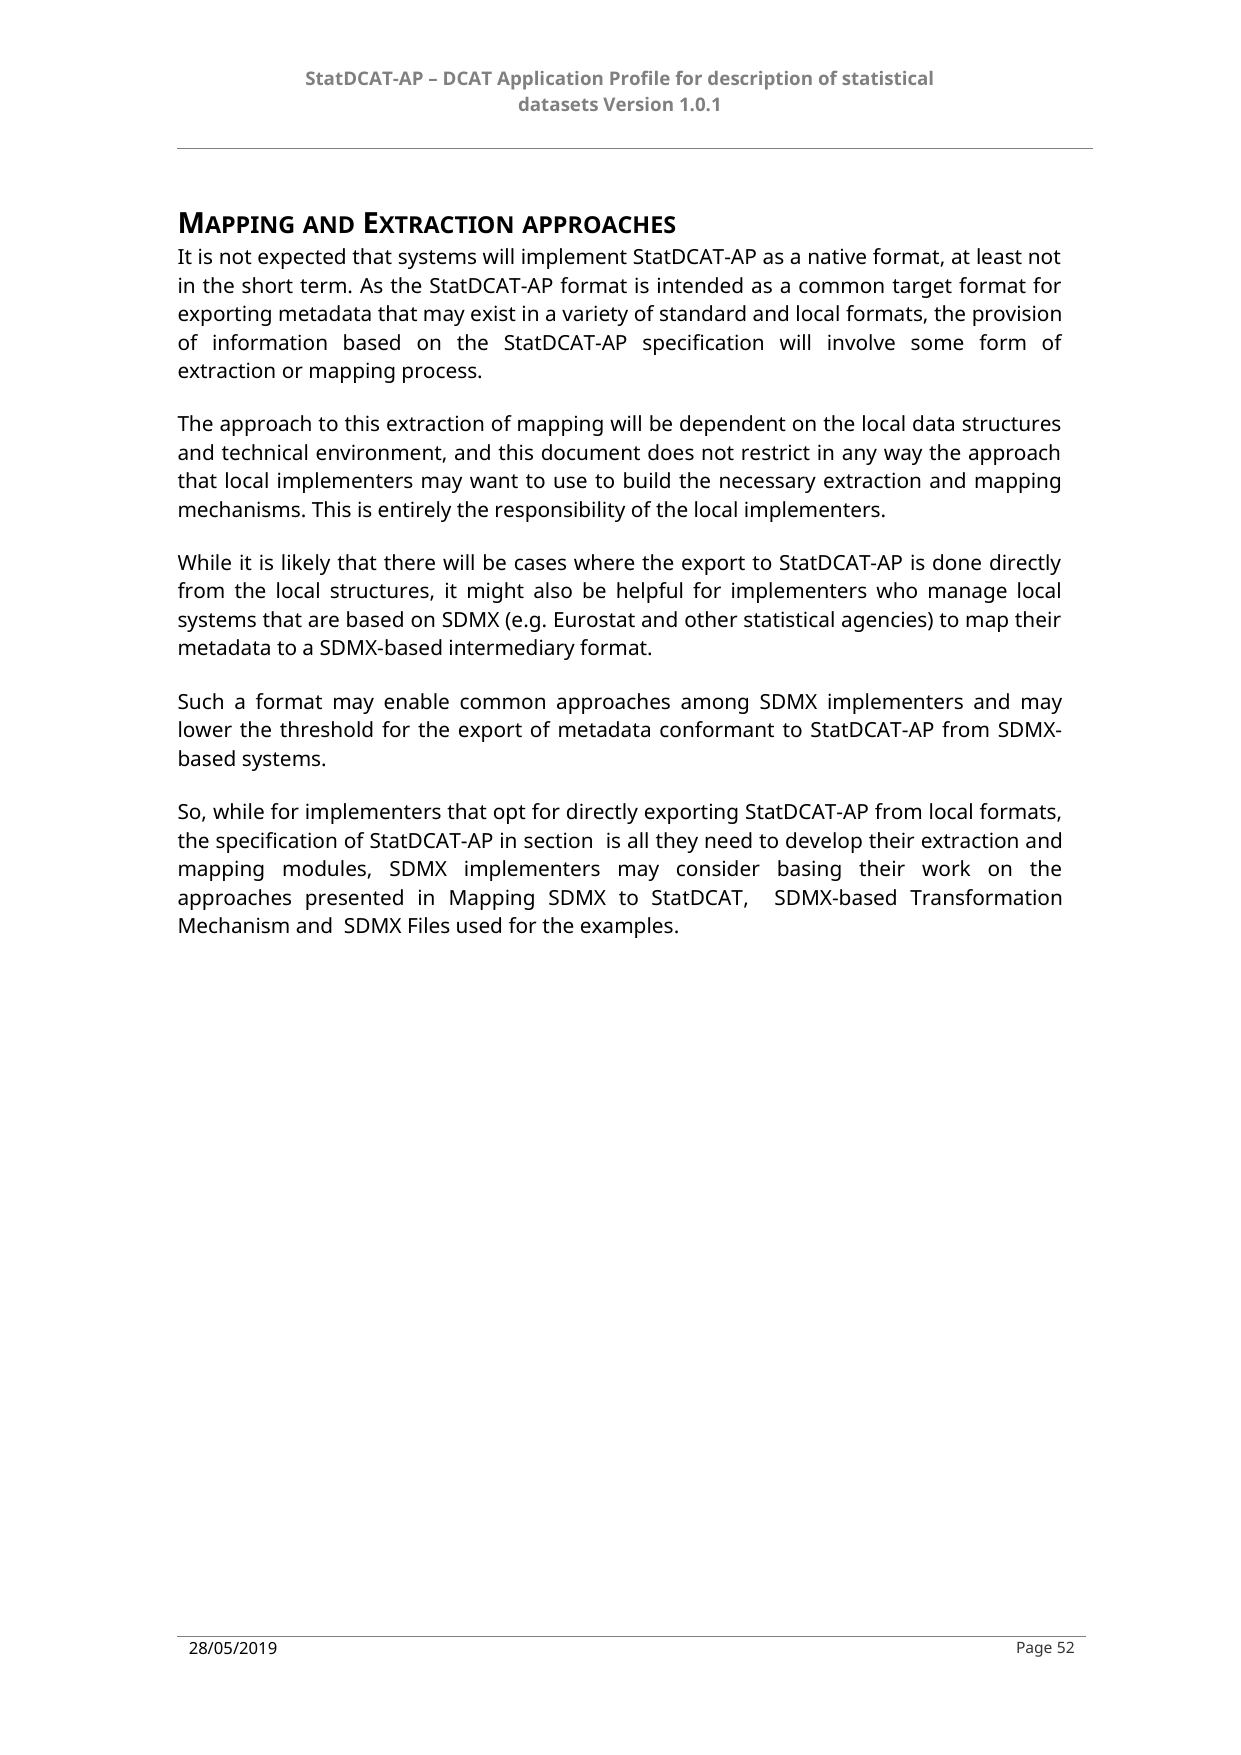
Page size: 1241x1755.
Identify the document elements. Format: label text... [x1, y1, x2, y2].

text While it is likely that there will be cases where the export to StatDCAT-AP is done directly from the local structures, it might also be helpful for implementers who manage local systems that are based on SDMX (e.g. Eurostat and other statistical agencies) to map their metadata to a SDMX-based intermediary format. [177, 548, 1063, 662]
text Such a format may enable common approaches among SDMX implementers and may lower the threshold for the export of metadata conformant to StatDCAT-AP from SDMX-based systems. [177, 687, 1063, 772]
text So, while for implementers that opt for directly exporting StatDCAT-AP from local formats, the specification of StatDCAT-AP in section 0 is all they need to develop their extraction and mapping modules, SDMX implementers may consider basing their work on the approaches presented in Annex IV, Annex V and Annex VI. [177, 797, 1063, 939]
text It is not expected that systems will implement StatDCAT-AP as a native format, at least not in the short term. As the StatDCAT-AP format is intended as a common target format for exporting metadata that may exist in a variety of standard and local formats, the provision of information based on the StatDCAT-AP specification will involve some form of extraction or mapping process. [177, 242, 1063, 384]
text The approach to this extraction of mapping will be dependent on the local data structures and technical environment, and this document does not restrict in any way the approach that local implementers may want to use to build the necessary extraction and mapping mechanisms. This is entirely the responsibility of the local implementers. [177, 409, 1063, 523]
subtitle Mapping and Extraction approaches [177, 203, 1063, 242]
